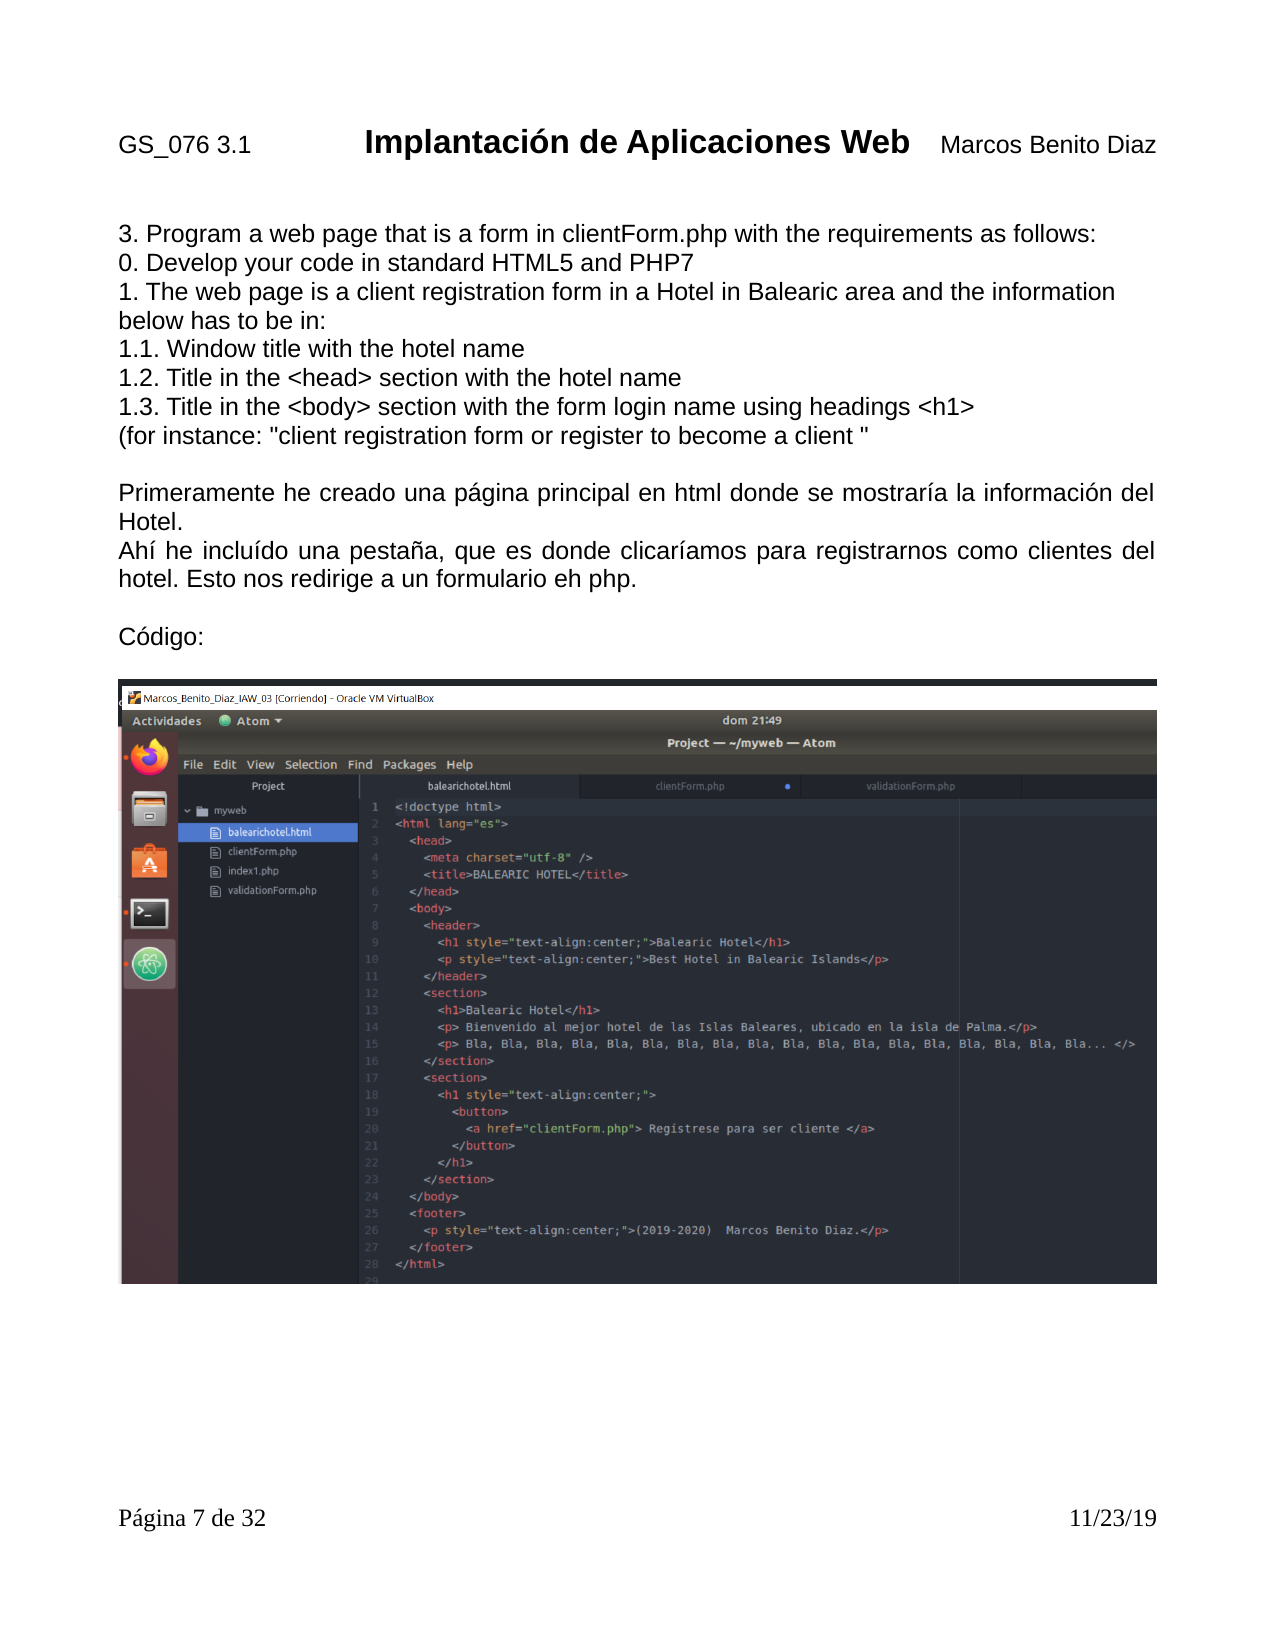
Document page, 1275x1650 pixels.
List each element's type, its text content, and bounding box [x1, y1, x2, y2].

picture [118, 679, 1157, 1284]
text 3. Program a web page that is a form in clientForm.php with the requirements as follows: [118, 219, 1157, 248]
text below has to be in: [118, 306, 1157, 334]
text Ahí he incluído una pestaña, que es donde clicaríamos para registrarnos como clientes del hotel. Esto nos redirige a un formulario eh php. [118, 536, 1157, 593]
text 1.1. Window title with the hotel name [118, 334, 1157, 363]
text 1.2. Title in the <head> section with the hotel name [118, 363, 1157, 392]
text Código: [118, 622, 1157, 651]
text (for instance: "client registration form or register to become a client " [118, 421, 1157, 449]
text 1.3. Title in the <body> section with the form login name using headings <h1> [118, 392, 1157, 421]
text 1. The web page is a client registration form in a Hotel in Balearic area and the information [118, 277, 1157, 306]
text 0. Develop your code in standard HTML5 and PHP7 [118, 248, 1157, 277]
text Primeramente he creado una página principal en html donde se mostraría la información del Hotel. [118, 478, 1157, 536]
